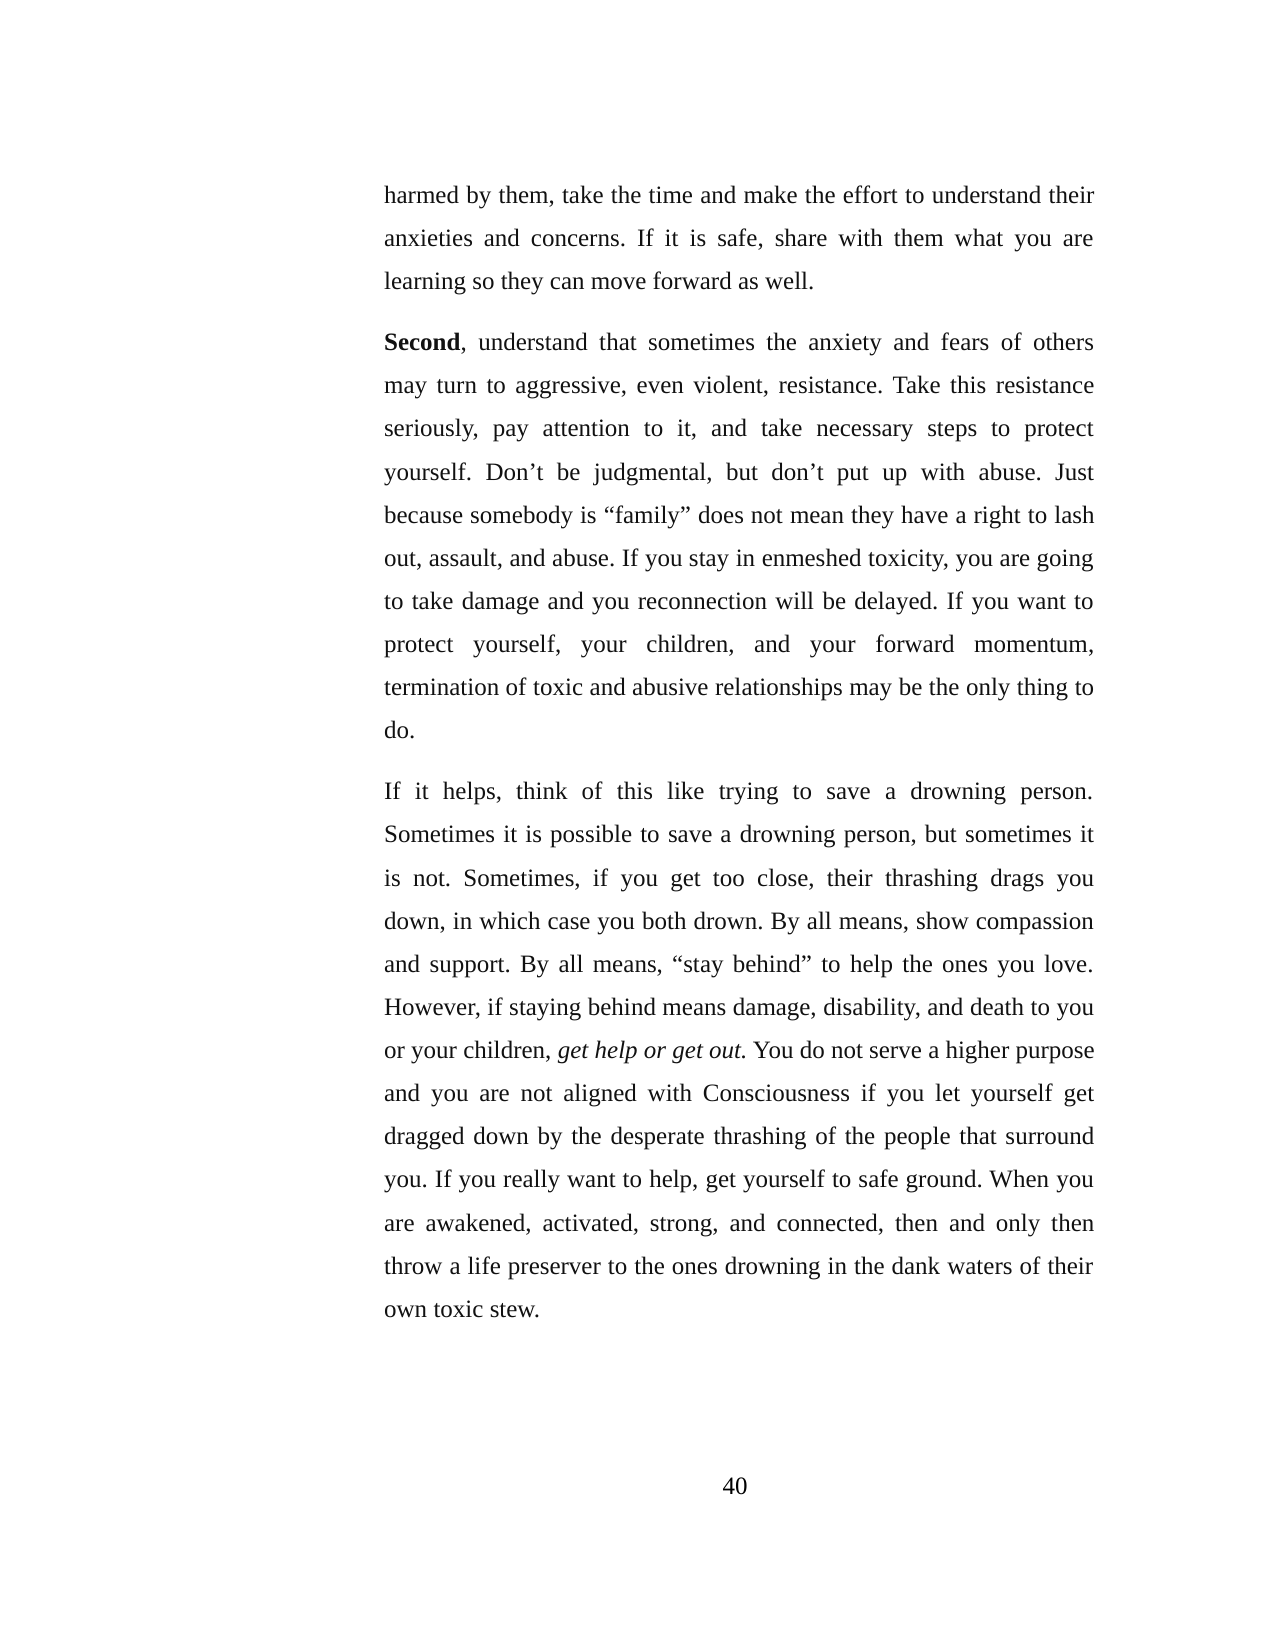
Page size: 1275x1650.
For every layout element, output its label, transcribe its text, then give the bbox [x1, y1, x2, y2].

text If it helps, think of this like trying to save a drowning person. Sometimes it is possible to save a drowning person, but sometimes it is not. Sometimes, if you get too close, their thrashing drags you down, in which case you both drown. By all means, show compassion and support. By all means, “stay behind” to help the ones you love. However, if staying behind means damage, disability, and death to you or your children, get help or get out. You do not serve a higher purpose and you are not aligned with Consciousness if you let yourself get dragged down by the desperate thrashing of the people that surround you. If you really want to help, get yourself to safe ground. When you are awakened, activated, strong, and connected, then and only then throw a life preserver to the ones drowning in the dank waters of their own toxic stew. [384, 776, 1095, 1323]
text harmed by them, take the time and make the effort to understand their anxieties and concerns. If it is safe, share with them what you are learning so they can move forward as well. [384, 180, 1095, 295]
text Second, understand that sometimes the anxiety and fears of others may turn to aggressive, even violent, resistance. Take this resistance seriously, pay attention to it, and take necessary steps to protect yourself. Don’t be judgmental, but don’t put up with abuse. Just because somebody is “family” does not mean they have a right to lash out, assault, and abuse. If you stay in enmeshed toxicity, you are going to take damage and you reconnection will be delayed. If you want to protect yourself, your children, and your forward momentum, termination of toxic and abusive relationships may be the only thing to do. [384, 327, 1095, 744]
